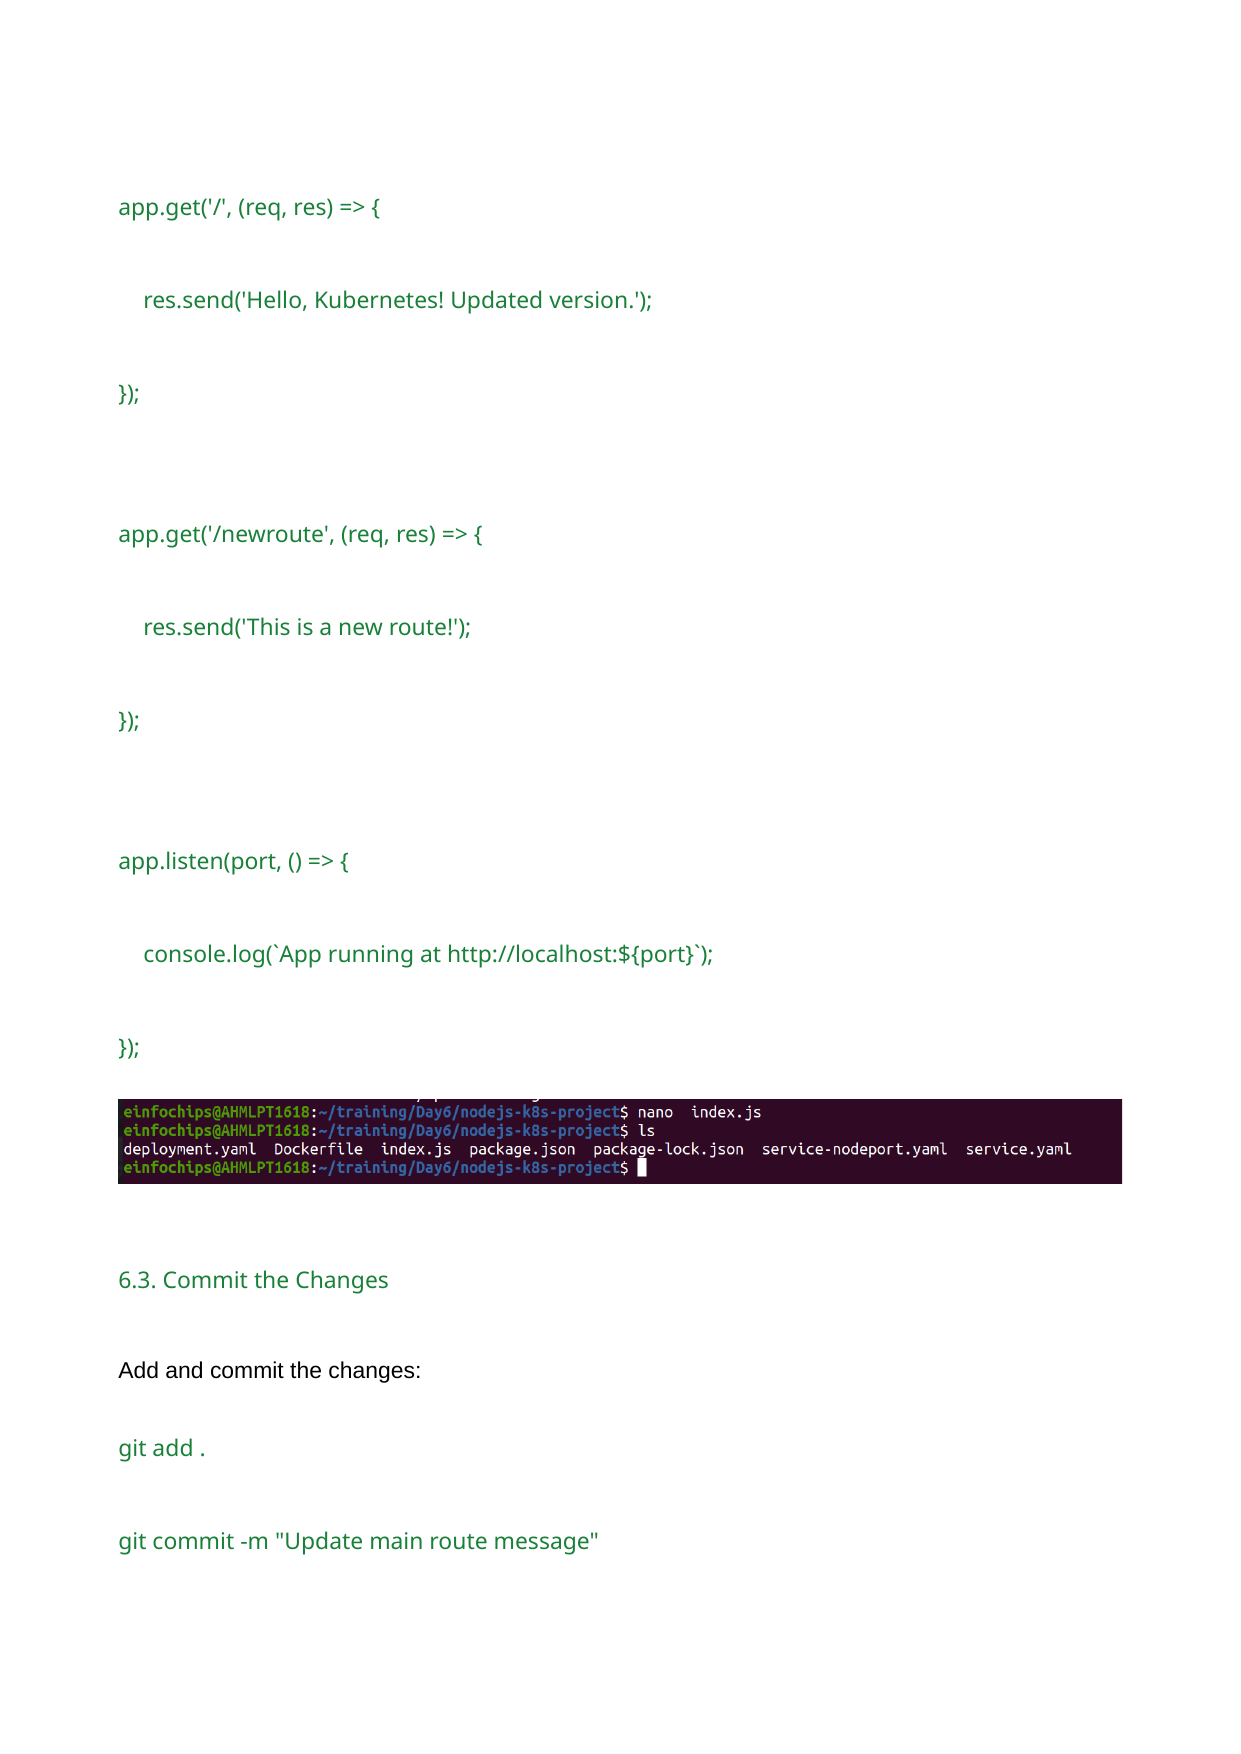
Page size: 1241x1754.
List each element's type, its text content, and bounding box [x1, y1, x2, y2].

text }); [118, 1031, 1122, 1062]
text }); [118, 704, 1122, 735]
text res.send('Hello, Kubernetes! Updated version.'); [118, 284, 1122, 315]
text app.get('/newroute', (req, res) => { [118, 518, 1122, 549]
text app.listen(port, () => { [118, 845, 1122, 876]
text 6.3. Commit the Changes [118, 1264, 1122, 1295]
text console.log(`App running at http://localhost:${port}`); [118, 938, 1122, 969]
text }); [118, 377, 1122, 408]
picture [118, 1099, 1123, 1184]
text git commit -m "Update main route message" [118, 1525, 1122, 1556]
text app.get('/', (req, res) => { [118, 191, 1122, 222]
text Add and commit the changes: git add . [118, 1357, 1122, 1463]
text res.send('This is a new route!'); [118, 611, 1122, 642]
